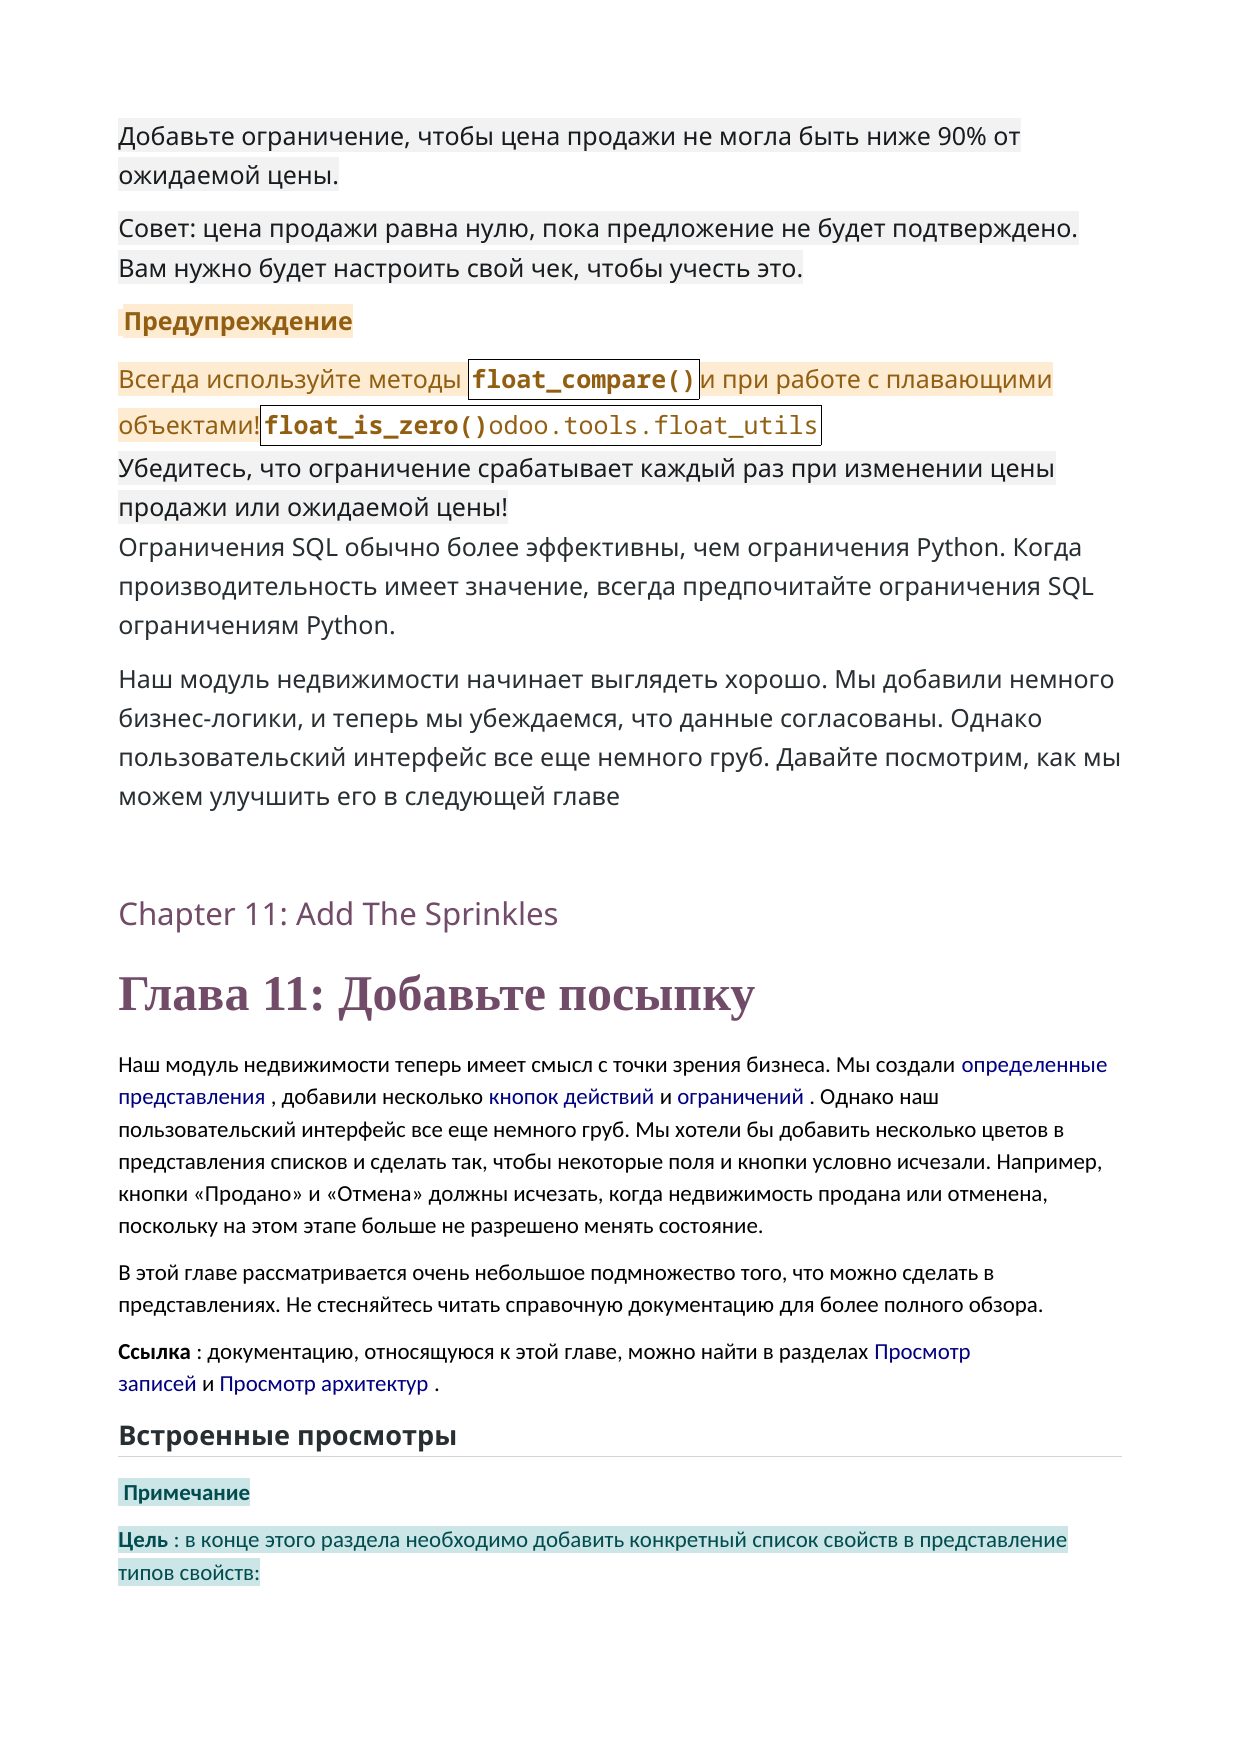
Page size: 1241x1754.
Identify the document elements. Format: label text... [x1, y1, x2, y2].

subtitle Встроенные просмотры [118, 1416, 1122, 1456]
text Убедитесь, что ограничение срабатывает каждый раз при изменении цены продажи или ожидаемой цены! [118, 451, 1122, 524]
text Ограничения SQL обычно более эффективны, чем ограничения Python. Когда производительность имеет значение, всегда предпочитайте ограничения SQL ограничениям Python. [118, 529, 1122, 642]
text В этой главе рассматривается очень небольшое подмножество того, что можно сделать в представлениях. Не стесняйтесь читать справочную документацию для более полного обзора. [118, 1258, 1122, 1318]
text Всегда используйте методы float_compare()и при работе с плавающими объектами!float_is_zero()odoo.tools.float_utils [118, 359, 1122, 445]
text Наш модуль недвижимости теперь имеет смысл с точки зрения бизнеса. Мы создали определенные представления , добавили несколько кнопок действий и ограничений . Однако наш пользовательский интерфейс все еще немного груб. Мы хотели бы добавить несколько цветов в представления списков и сделать так, чтобы некоторые поля и кнопки условно исчезали. Например, кнопки «Продано» и «Отмена» должны исчезать, когда недвижимость продана или отменена, поскольку на этом этапе больше не разрешено менять состояние. [118, 1050, 1122, 1239]
text Совет: цена продажи равна нулю, пока предложение не будет подтверждено. Вам нужно будет настроить свой чек, чтобы учесть это. [118, 211, 1122, 284]
text Добавьте ограничение, чтобы цена продажи не могла быть ниже 90% от ожидаемой цены. [118, 118, 1122, 191]
text Цель : в конце этого раздела необходимо добавить конкретный список свойств в представление типов свойств: [118, 1526, 1122, 1586]
text Наш модуль недвижимости начинает выглядеть хорошо. Мы добавили немного бизнес-логики, и теперь мы убеждаемся, что данные согласованы. Однако пользовательский интерфейс все еще немного груб. Давайте посмотрим, как мы можем улучшить его в следующей главе [118, 661, 1122, 813]
text Предупреждение [118, 304, 1122, 338]
text Ссылка : документацию, относящуюся к этой главе, можно найти в разделах Просмотр записей и Просмотр архитектур . [118, 1337, 1122, 1397]
subtitle Chapter 11: Add The Sprinkles [118, 892, 1122, 934]
subtitle Глава 11: Добавьте посыпку [118, 964, 1122, 1021]
text Примечание [118, 1478, 1122, 1506]
